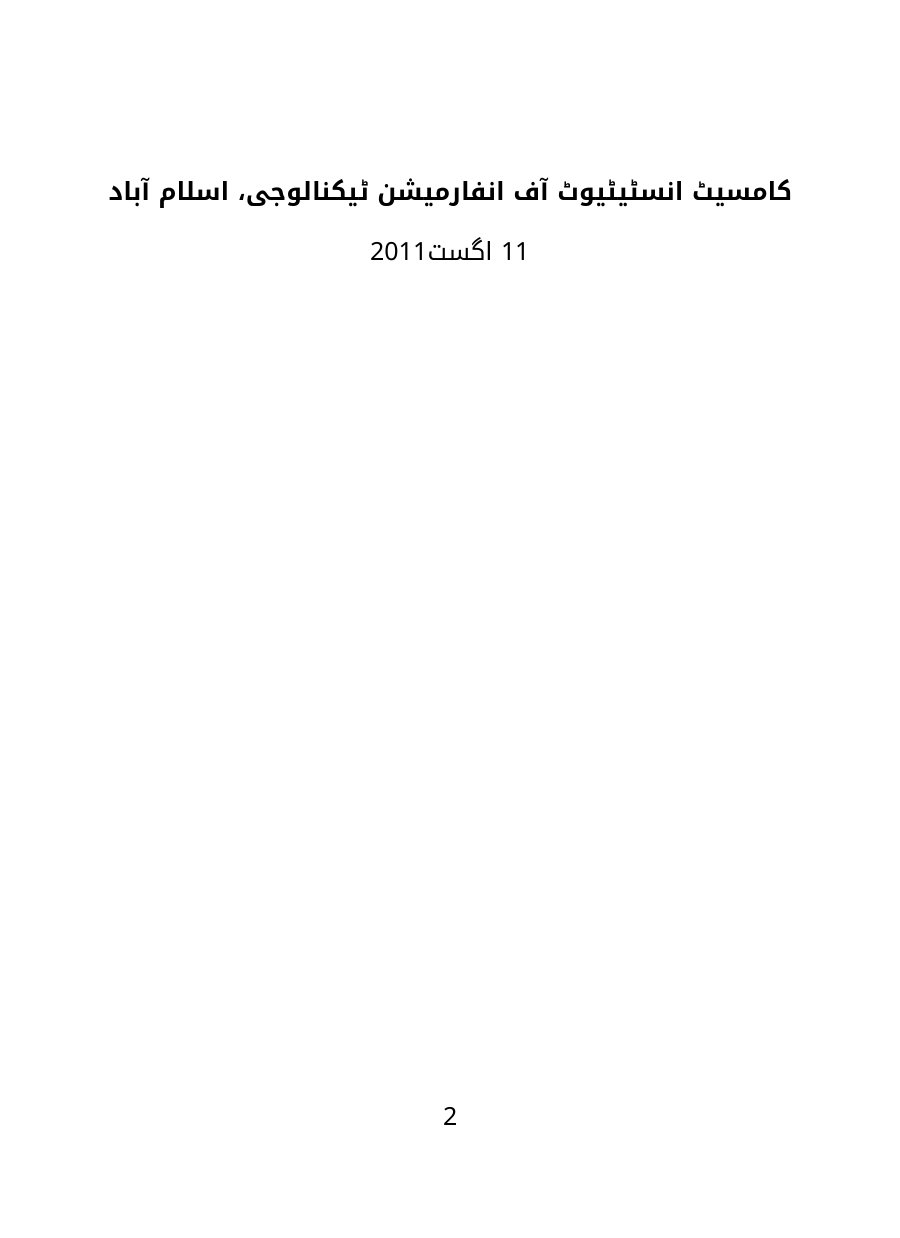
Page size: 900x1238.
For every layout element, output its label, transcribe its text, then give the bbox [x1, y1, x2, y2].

text 11 اگست2011 [105, 228, 795, 276]
text کامسیٹ انسٹیٹیوٹ آف انفارمیشن ٹیکنالوجی، اسلام آباد [105, 168, 795, 216]
